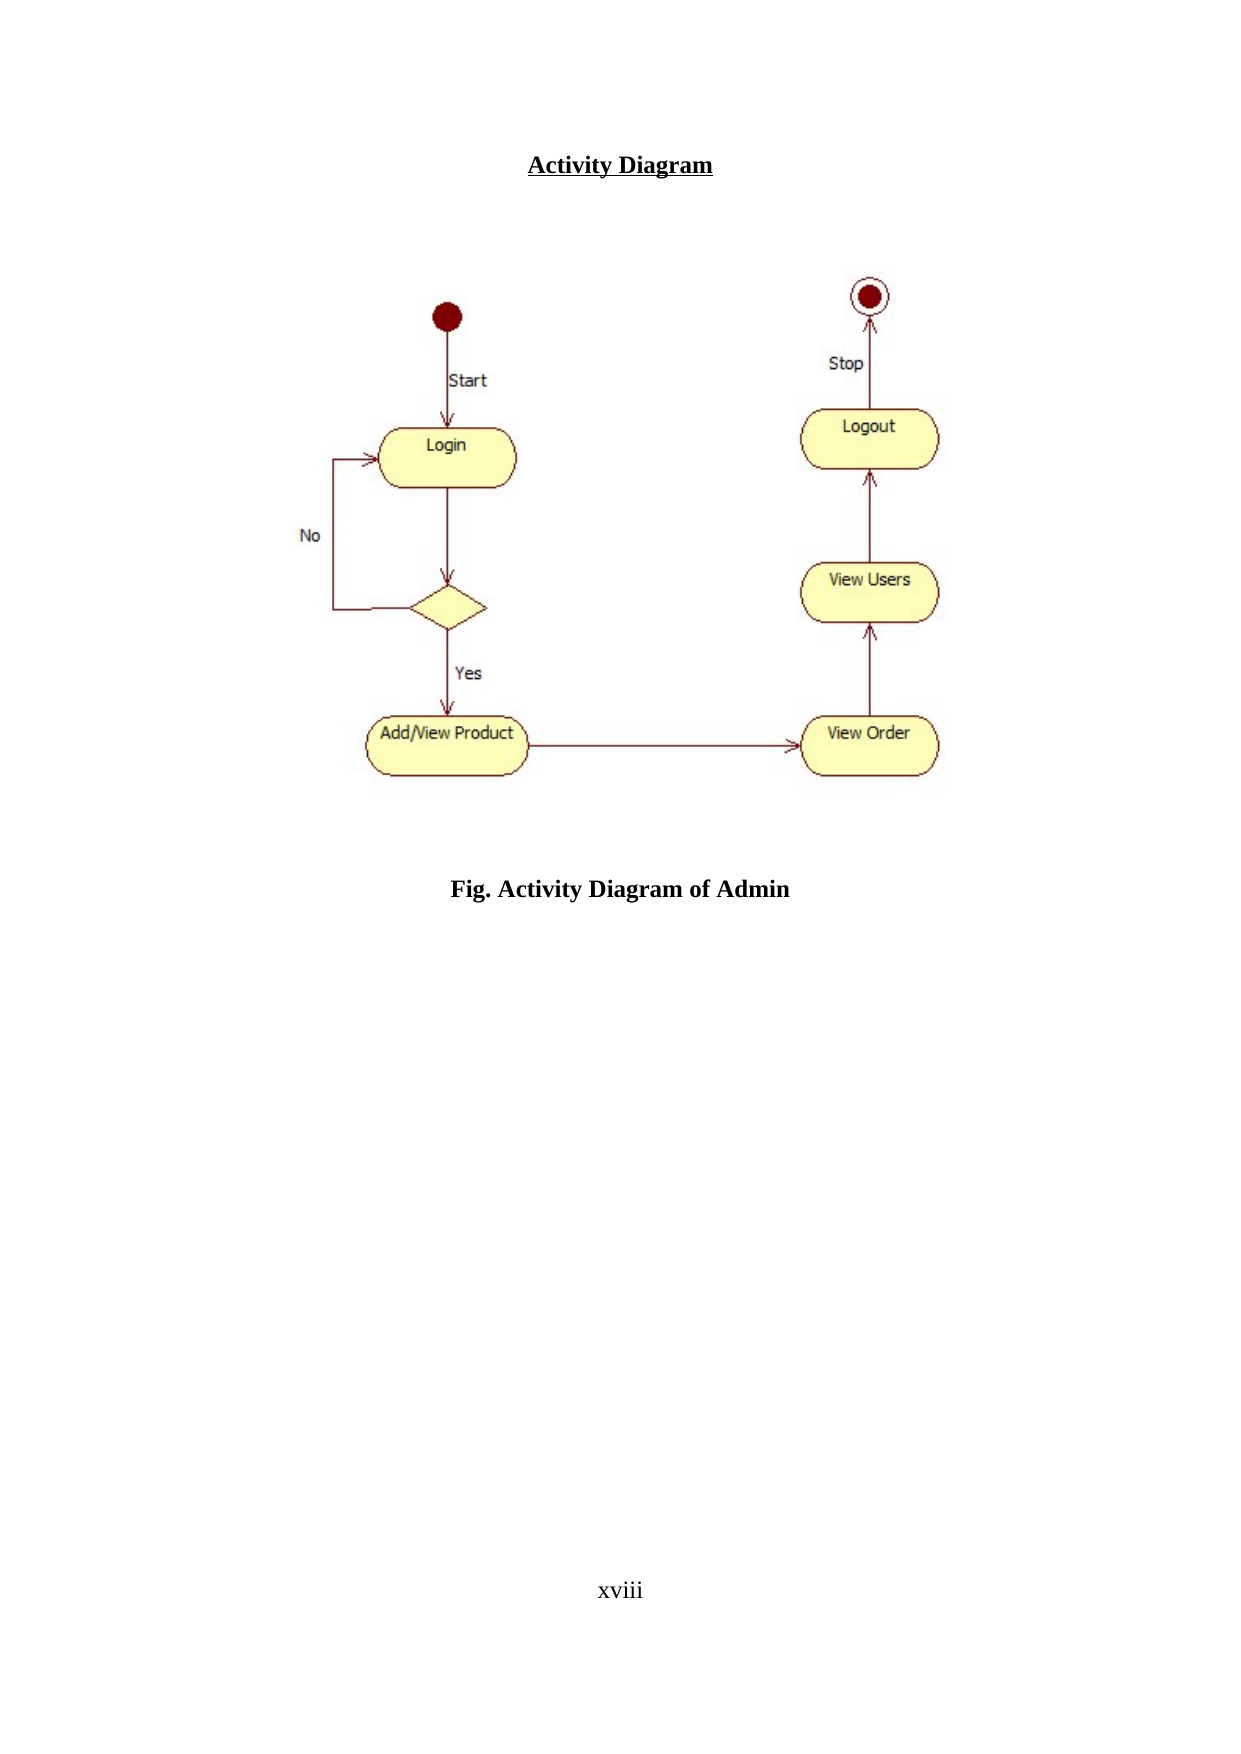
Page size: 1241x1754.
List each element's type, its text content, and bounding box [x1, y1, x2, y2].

list Activity Diagram [150, 150, 1090, 179]
text Fig. Activity Diagram of Admin [150, 874, 1090, 903]
picture [270, 247, 970, 808]
